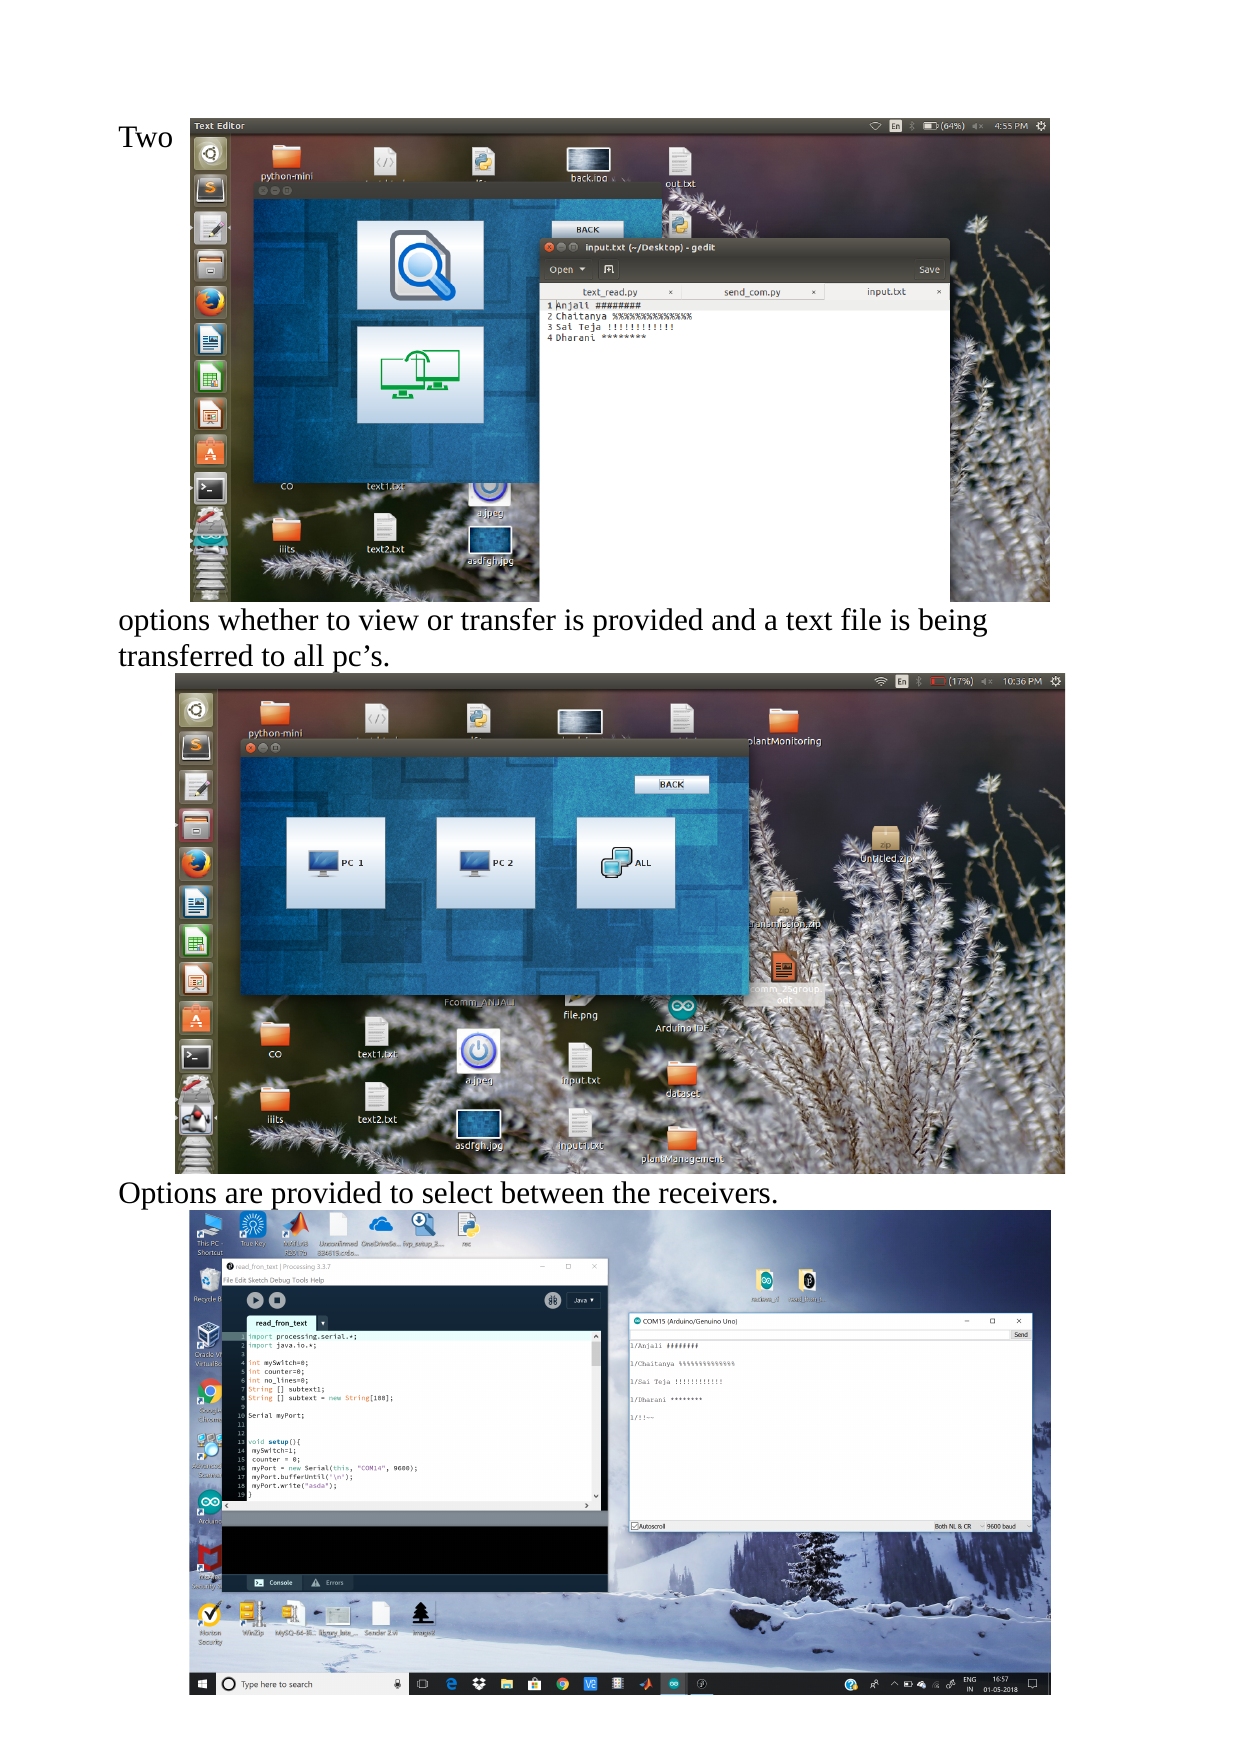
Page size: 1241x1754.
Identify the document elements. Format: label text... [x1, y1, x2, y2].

text Options are provided to select between the receivers. [118, 673, 1122, 1210]
text Two options whether to view or transfer is provided and a text file is being transferred to all pc’s. [118, 118, 1122, 673]
